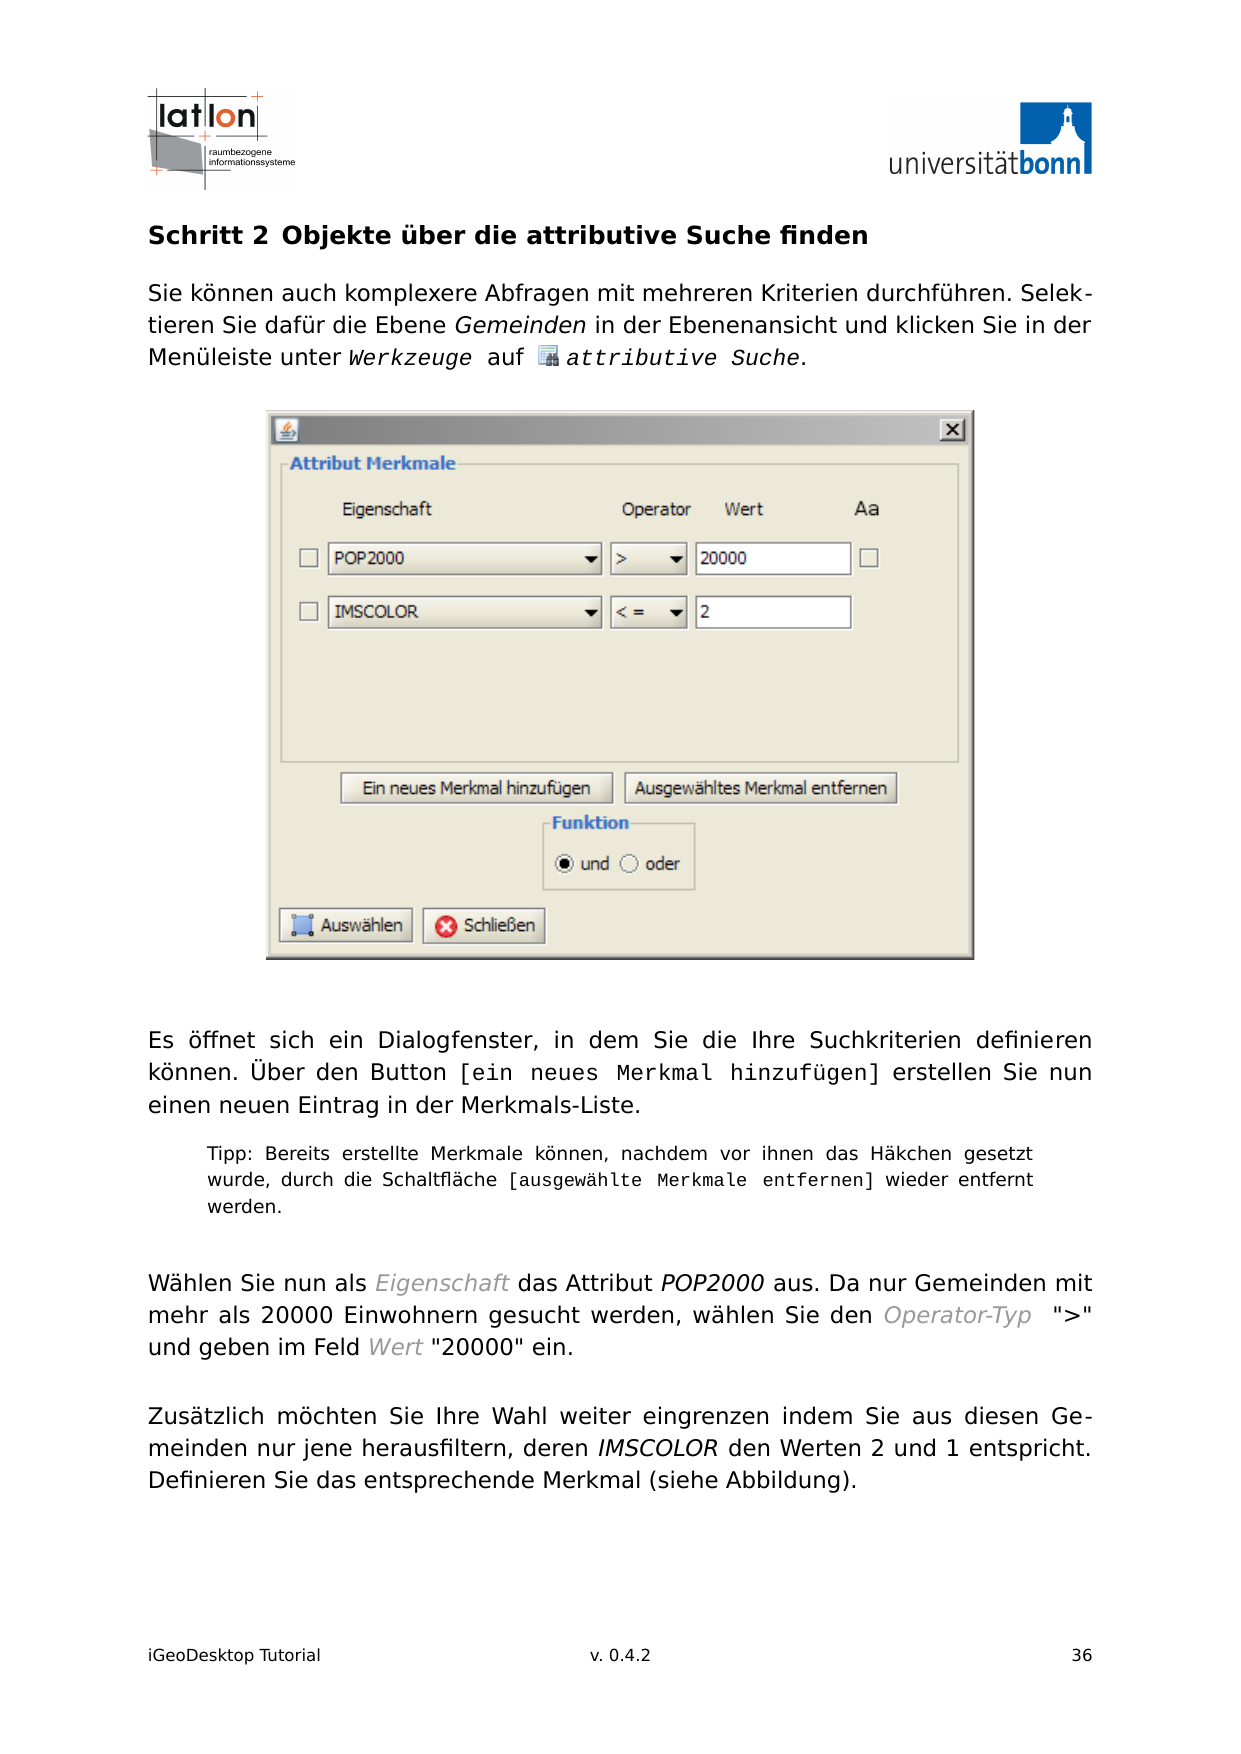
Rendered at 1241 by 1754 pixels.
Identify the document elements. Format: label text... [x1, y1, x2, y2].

text Wählen Sie nun als Eigen­schaft das Attribut POP2000 aus. Da nur Ge­meinden mit mehr als 20000 Einwohnern ge­sucht werden, wählen Sie den Operator-Typ ">" und geben im Feld Wert "20000" ein. [148, 1270, 1092, 1361]
picture [889, 102, 1093, 174]
picture [538, 345, 559, 366]
text Zusätzlich möchten Sie Ihre Wahl weiter eingrenzen indem Sie aus diesen Ge­meinden nur jene herausfiltern, deren IMSCOLOR den Werten 2 und 1 entspricht. Definieren Sie das entsprechende Merkmal (siehe Abbildung). [148, 1403, 1092, 1525]
text Sie können auch komplexere Abfragen mit mehreren Kriterien durchführen. Selek­tieren Sie dafür die Ebene Gemeinden in der Ebenenansicht und klicken Sie in der Menüleiste unter Werkzeuge auf attributive Suche. [148, 281, 1092, 373]
picture [265, 410, 975, 960]
text Es öffnet sich ein Dialog­fenster, in dem Sie die Ihre Suchkriterien definie­ren können. Über den But­ton [ein neues Merkmal hinzufügen] erstellen Sie nun einen neuen Eintrag in der Merkmals-Liste. [148, 415, 1092, 1119]
text Tipp: Bereits erstellte Merkmale können, nachdem vor ihnen das Häkchen gesetzt wurde, durch die Schaltfläche [ausgewählte Merkmale entfernen] wieder entfernt werden. [207, 1142, 1033, 1218]
subtitle Objekte über die attributive Suche finden [148, 221, 1092, 251]
picture [147, 88, 295, 190]
